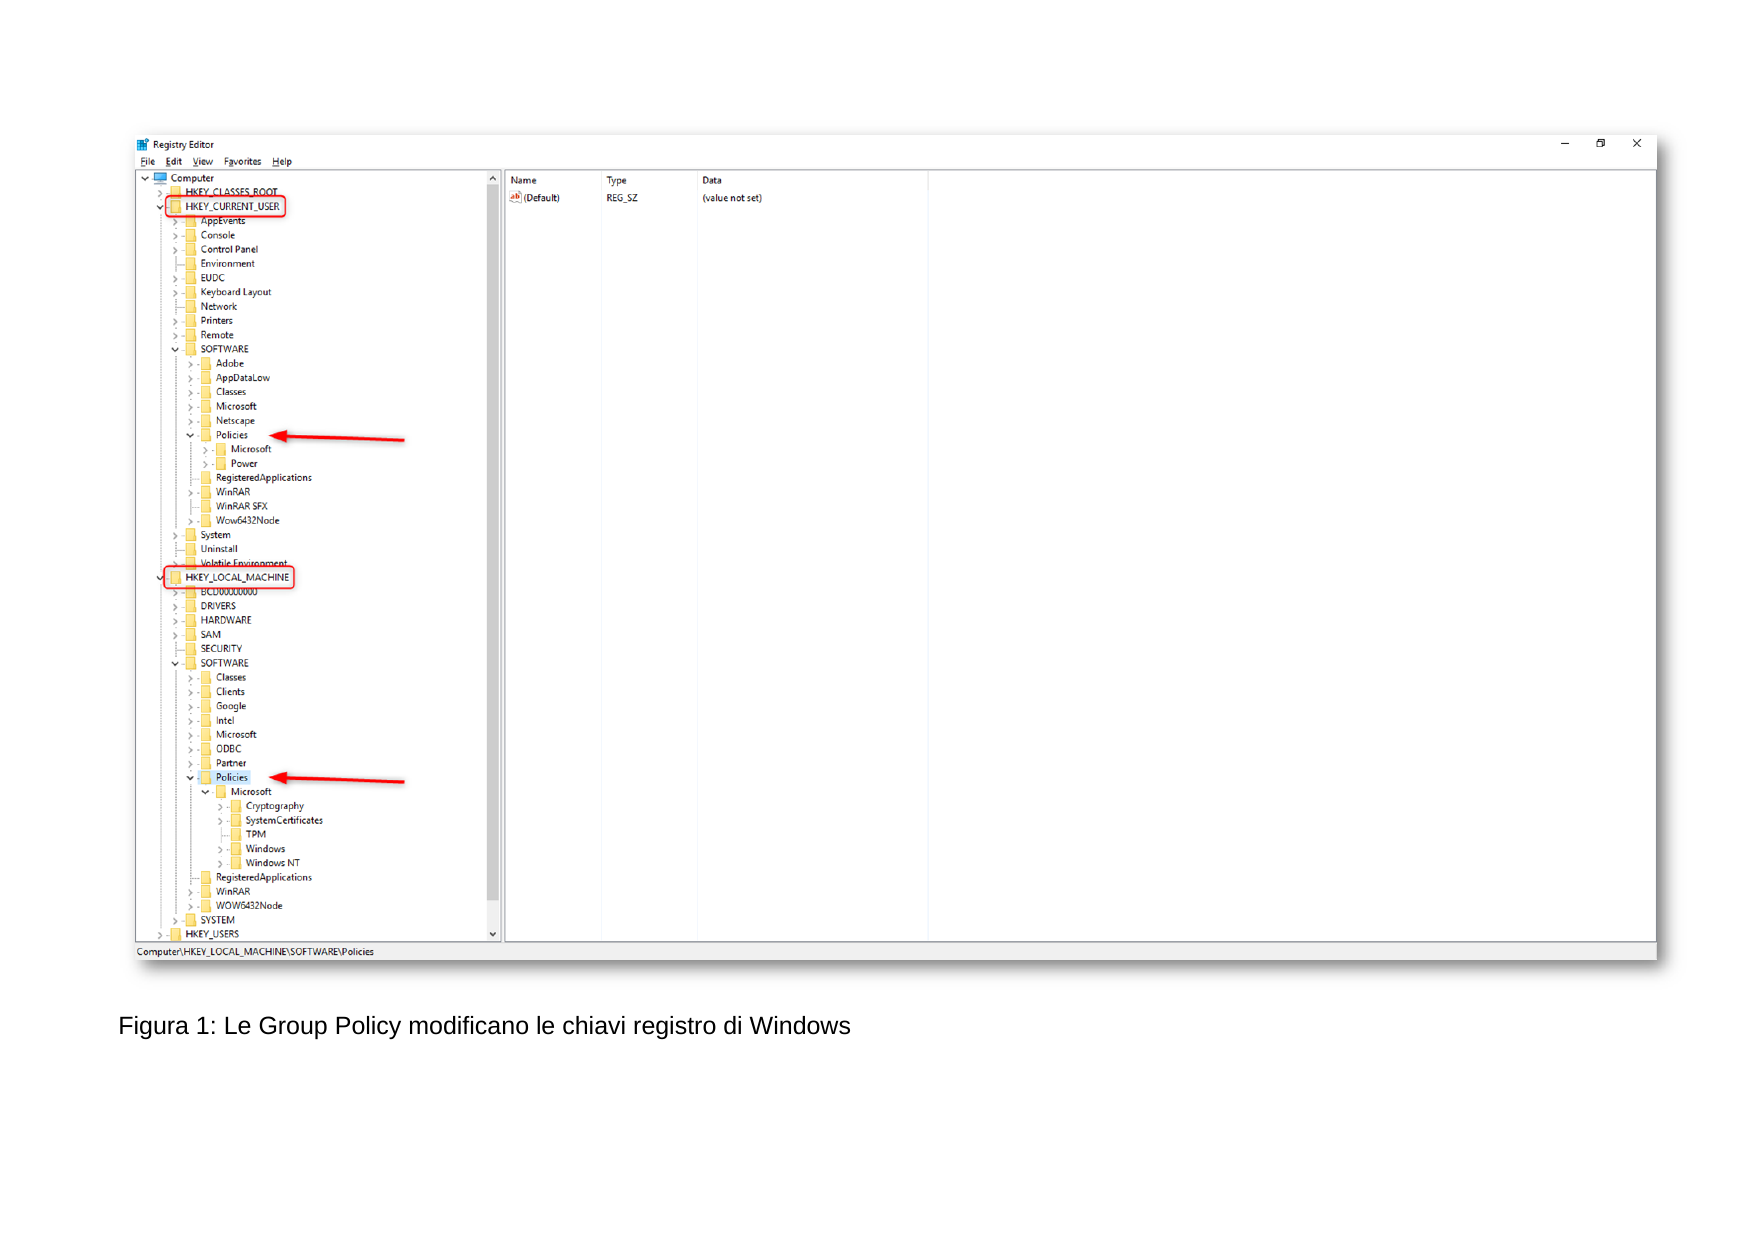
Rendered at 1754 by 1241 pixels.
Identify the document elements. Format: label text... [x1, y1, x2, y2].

picture [118, 118, 1690, 993]
text Figura 1: Le Group Policy modificano le chiavi registro di Windows [118, 1011, 1636, 1040]
